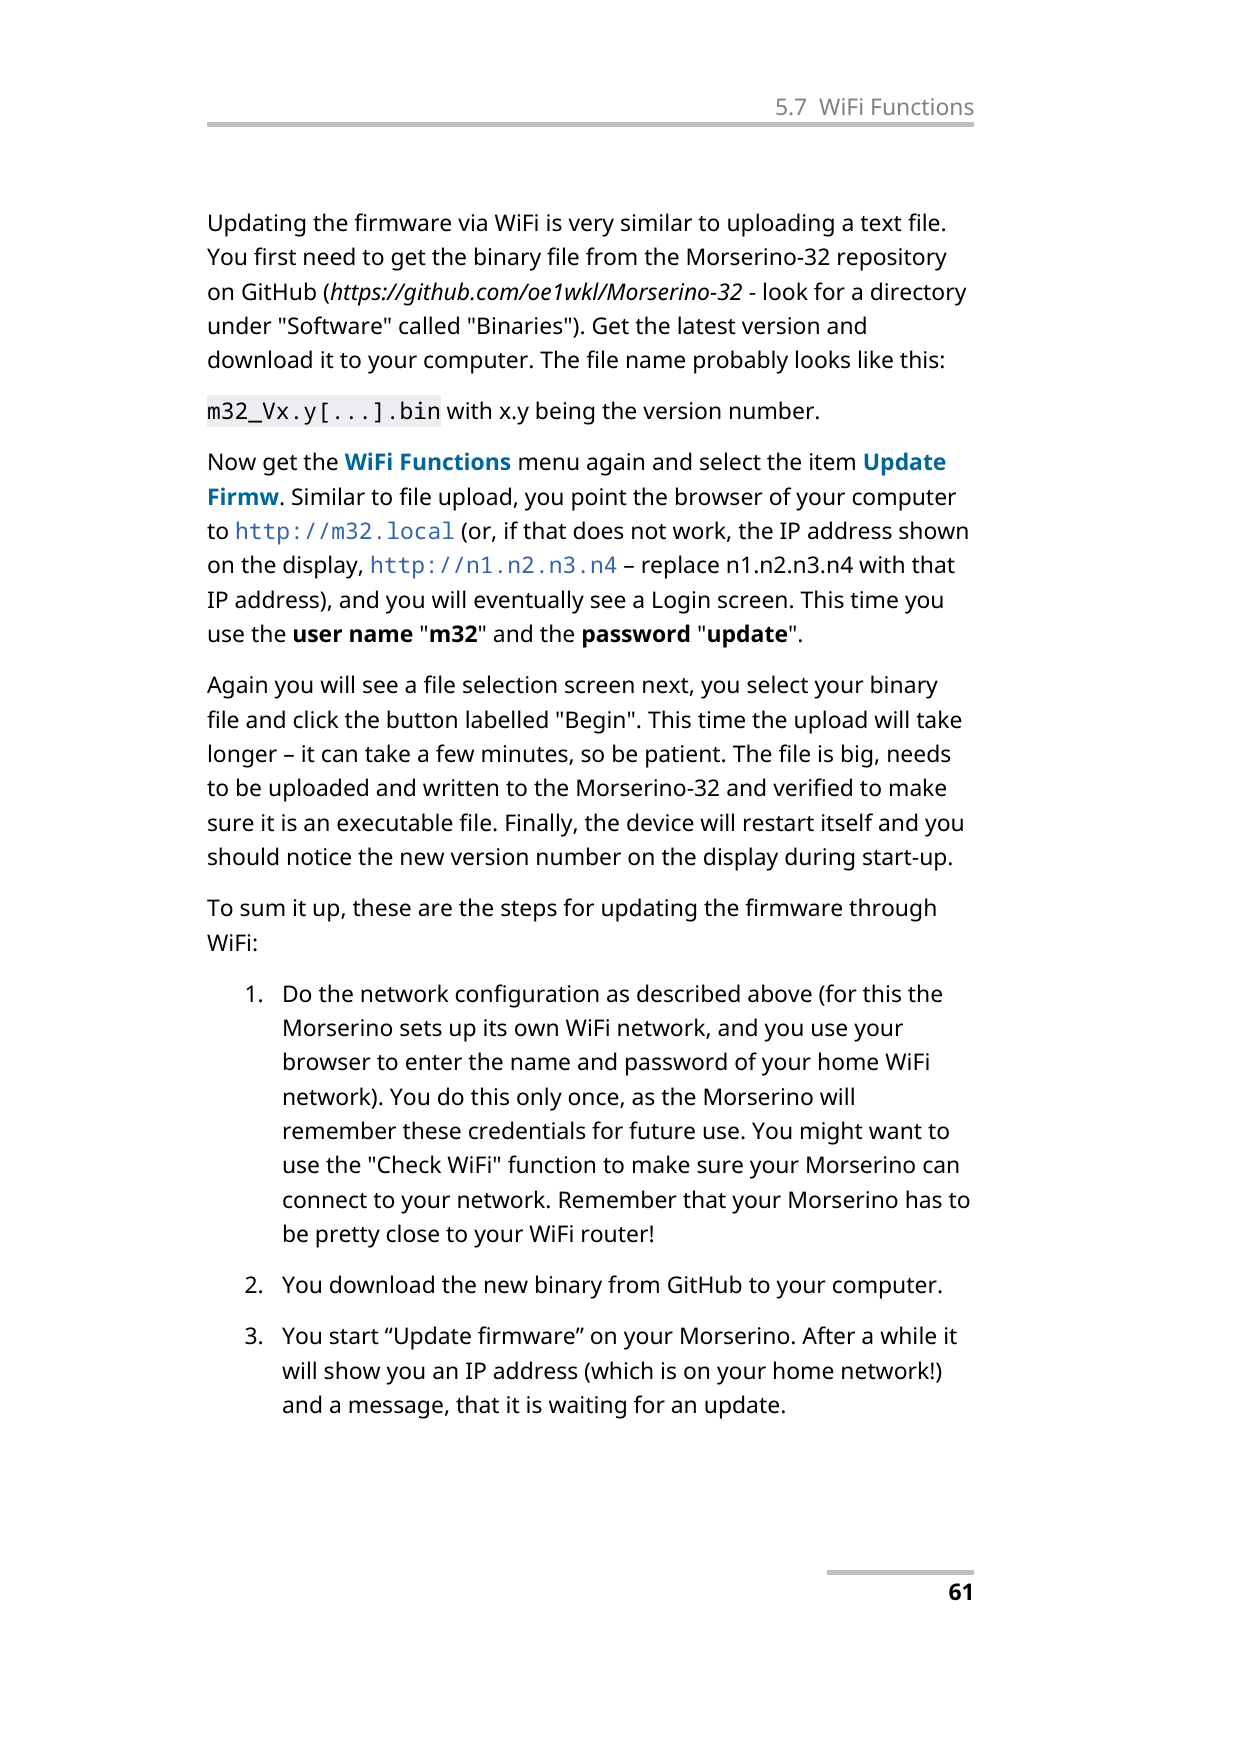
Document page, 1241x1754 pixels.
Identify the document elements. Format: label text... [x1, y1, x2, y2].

text Now get the WiFi Functions menu again and select the item Update Firmw. Similar to file upload, you point the browser of your computer to http://m32.local (or, if that does not work, the IP address shown on the display, http://n1.n2.n3.n4 – replace n1.n2.n3.n4 with that IP address), and you will eventually see a Login screen. This time you use the user name "m32" and the password "update". [207, 446, 974, 649]
list You download the new binary from GitHub to your computer. [244, 1269, 974, 1301]
text Updating the firmware via WiFi is very similar to uploading a text file. You first need to get the binary file from the Morserino-32 repository on GitHub (https://github.com/oe1wkl/Morserino-32 - look for a directory under "Software" called "Binaries"). Get the latest version and download it to your computer. The file name probably looks like this: [207, 207, 974, 376]
text To sum it up, these are the steps for updating the firmware through WiFi: [207, 892, 974, 958]
text Again you will see a file selection screen next, you select your binary file and click the button labelled "Begin". This time the upload will take longer – it can take a few minutes, so be patient. The file is big, needs to be uploaded and written to the Morserino-32 and verified to make sure it is an executable file. Finally, the device will restart itself and you should notice the new version number on the display during start-up. [207, 669, 974, 872]
text m32_Vx.y[...].bin with x.y being the version number. [441, 395, 974, 427]
list You start “Update firmware” on your Morserino. After a while it will show you an IP address (which is on your home network!) and a message, that it is waiting for an update. [244, 1320, 974, 1420]
list Do the network configuration as described above (for this the Morserino sets up its own WiFi network, and you use your browser to enter the name and password of your home WiFi network). You do this only once, as the Morserino will remember these credentials for future use. You might want to use the "Check WiFi" function to make sure your Morserino can connect to your network. Remember that your Morserino has to be pretty close to your WiFi router! [244, 978, 974, 1249]
